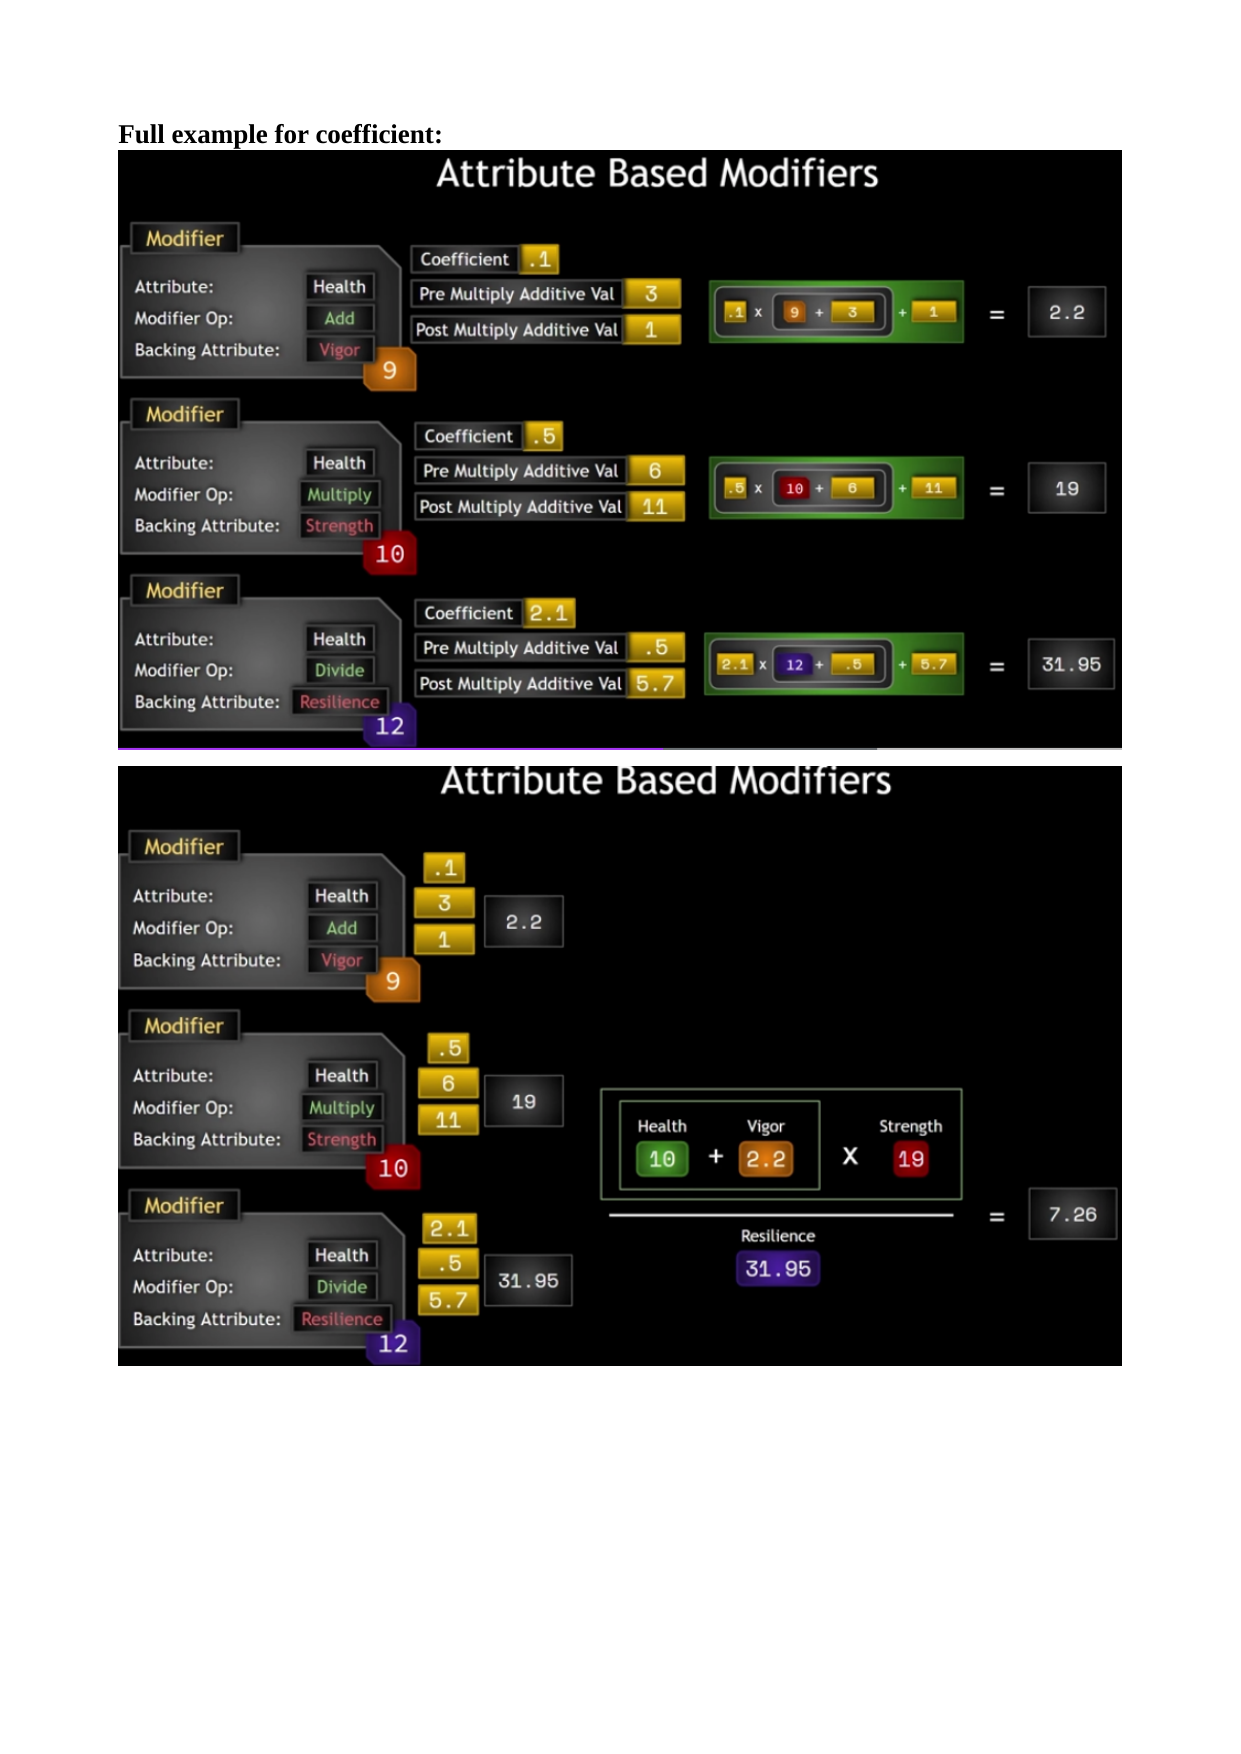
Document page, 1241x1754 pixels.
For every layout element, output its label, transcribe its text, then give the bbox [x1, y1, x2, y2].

text [118, 1366, 1122, 1394]
picture [118, 766, 1122, 1366]
text [118, 750, 1122, 766]
picture [118, 150, 1122, 750]
text Full example for coefficient: [118, 118, 1122, 150]
